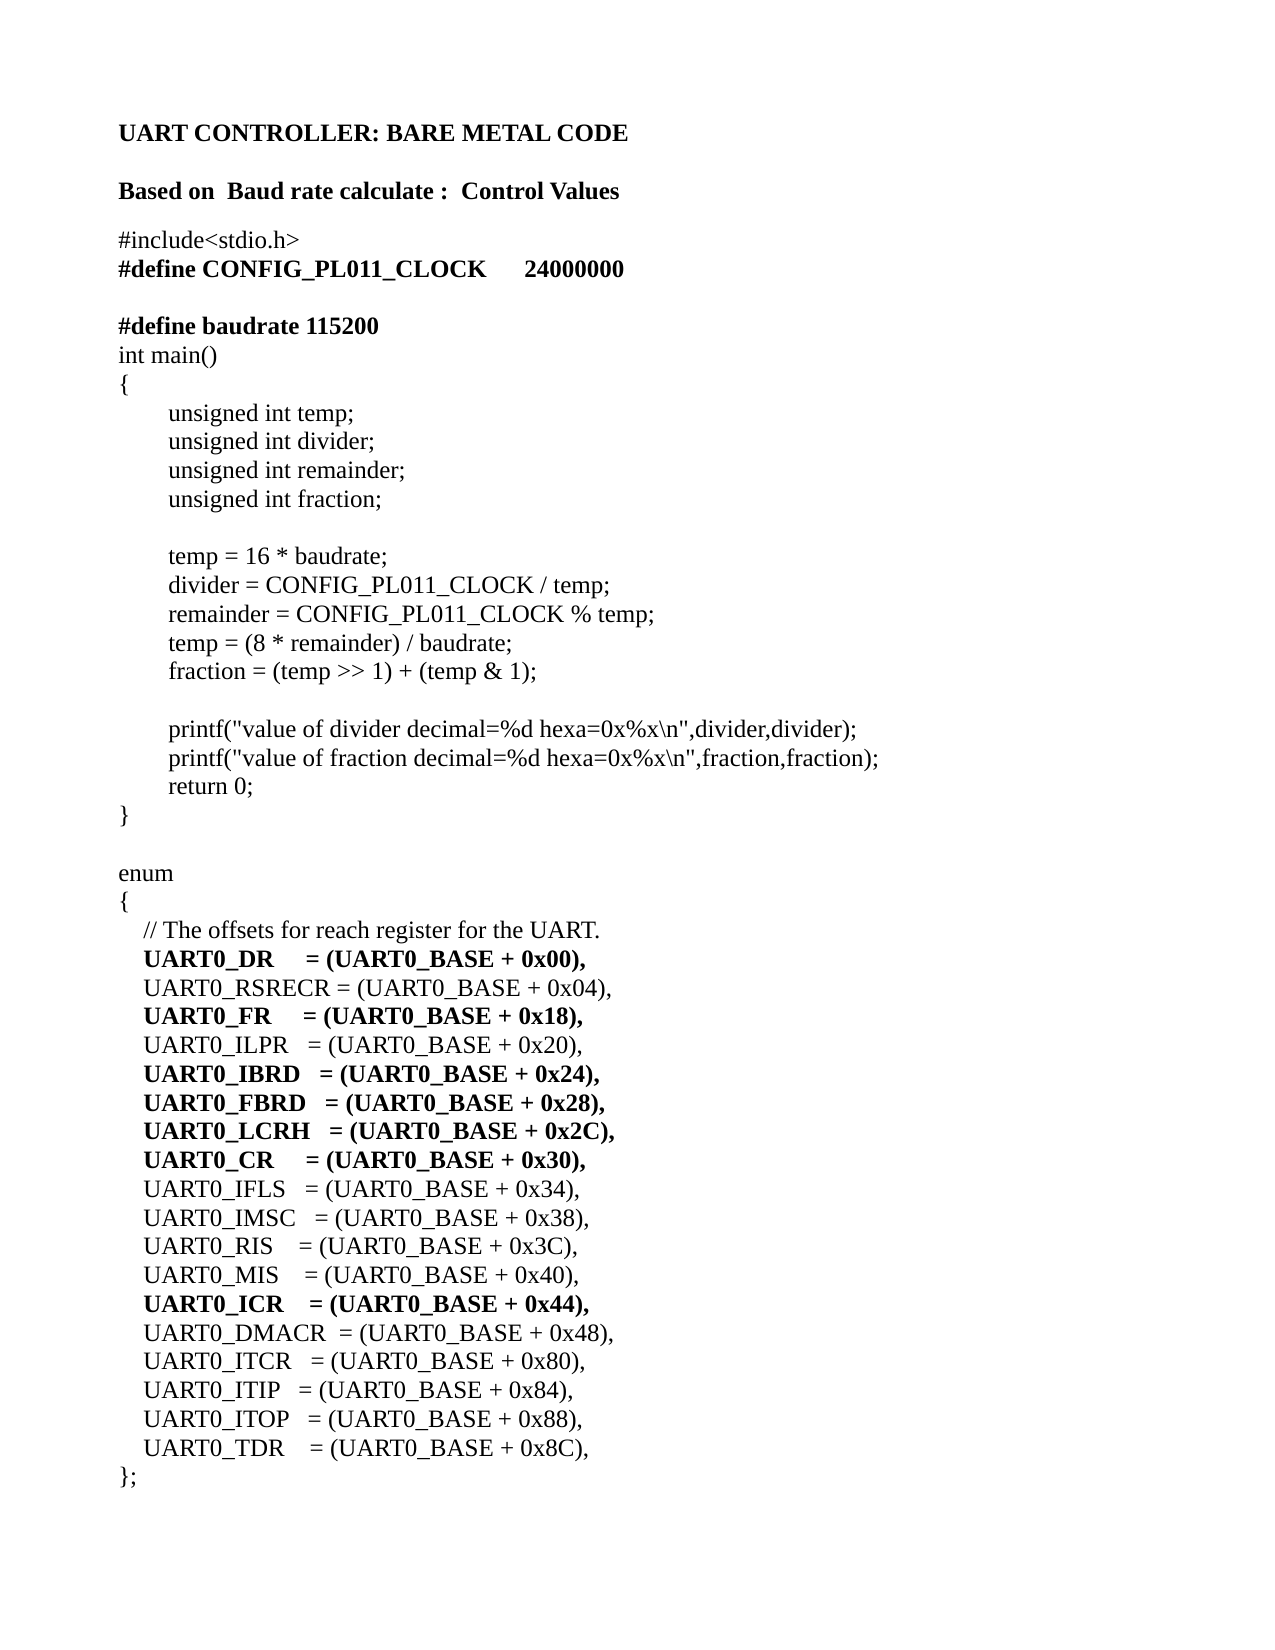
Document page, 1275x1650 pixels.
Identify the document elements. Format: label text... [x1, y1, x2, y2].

text UART0_DR = (UART0_BASE + 0x00), [118, 944, 1157, 973]
text remainder = CONFIG_PL011_CLOCK % temp; [118, 599, 1157, 628]
text UART0_FR = (UART0_BASE + 0x18), [118, 1001, 1157, 1030]
text UART0_IBRD = (UART0_BASE + 0x24), [118, 1059, 1157, 1088]
text int main() [118, 340, 1157, 369]
text }; [118, 1461, 1157, 1490]
subtitle UART CONTROLLER: BARE METAL CODE [118, 118, 1157, 147]
text UART0_ITCR = (UART0_BASE + 0x80), [118, 1346, 1157, 1375]
text UART0_LCRH = (UART0_BASE + 0x2C), [118, 1116, 1157, 1145]
text return 0; [118, 771, 1157, 800]
text UART0_FBRD = (UART0_BASE + 0x28), [118, 1088, 1157, 1116]
text #include<stdio.h> [118, 225, 1157, 254]
text #define baudrate 115200 [118, 311, 1157, 340]
text } [118, 800, 1157, 829]
text fraction = (temp >> 1) + (temp & 1); [118, 656, 1157, 685]
text { [118, 369, 1157, 398]
text { [118, 886, 1157, 915]
text UART0_RIS = (UART0_BASE + 0x3C), [118, 1231, 1157, 1260]
text #define CONFIG_PL011_CLOCK 24000000 [118, 254, 1157, 283]
text UART0_RSRECR = (UART0_BASE + 0x04), [118, 973, 1157, 1001]
text UART0_MIS = (UART0_BASE + 0x40), [118, 1260, 1157, 1289]
text UART0_DMACR = (UART0_BASE + 0x48), [118, 1318, 1157, 1346]
text UART0_TDR = (UART0_BASE + 0x8C), [118, 1433, 1157, 1461]
text unsigned int divider; [118, 426, 1157, 455]
text printf("value of fraction decimal=%d hexa=0x%x\n",fraction,fraction); [118, 743, 1157, 771]
text unsigned int fraction; [118, 484, 1157, 513]
text UART0_IFLS = (UART0_BASE + 0x34), [118, 1174, 1157, 1203]
text printf("value of divider decimal=%d hexa=0x%x\n",divider,divider); [118, 714, 1157, 743]
text UART0_CR = (UART0_BASE + 0x30), [118, 1145, 1157, 1174]
text temp = 16 * baudrate; [118, 541, 1157, 570]
text UART0_ITIP = (UART0_BASE + 0x84), [118, 1375, 1157, 1404]
text divider = CONFIG_PL011_CLOCK / temp; [118, 570, 1157, 599]
text temp = (8 * remainder) / baudrate; [118, 628, 1157, 656]
text UART0_ITOP = (UART0_BASE + 0x88), [118, 1404, 1157, 1433]
text unsigned int temp; [118, 398, 1157, 426]
text enum [118, 858, 1157, 886]
text // The offsets for reach register for the UART. [118, 915, 1157, 944]
text unsigned int remainder; [118, 455, 1157, 484]
text UART0_ILPR = (UART0_BASE + 0x20), [118, 1030, 1157, 1059]
text Based on Baud rate calculate : Control Values [118, 176, 1157, 205]
text UART0_IMSC = (UART0_BASE + 0x38), [118, 1203, 1157, 1231]
text UART0_ICR = (UART0_BASE + 0x44), [118, 1289, 1157, 1318]
